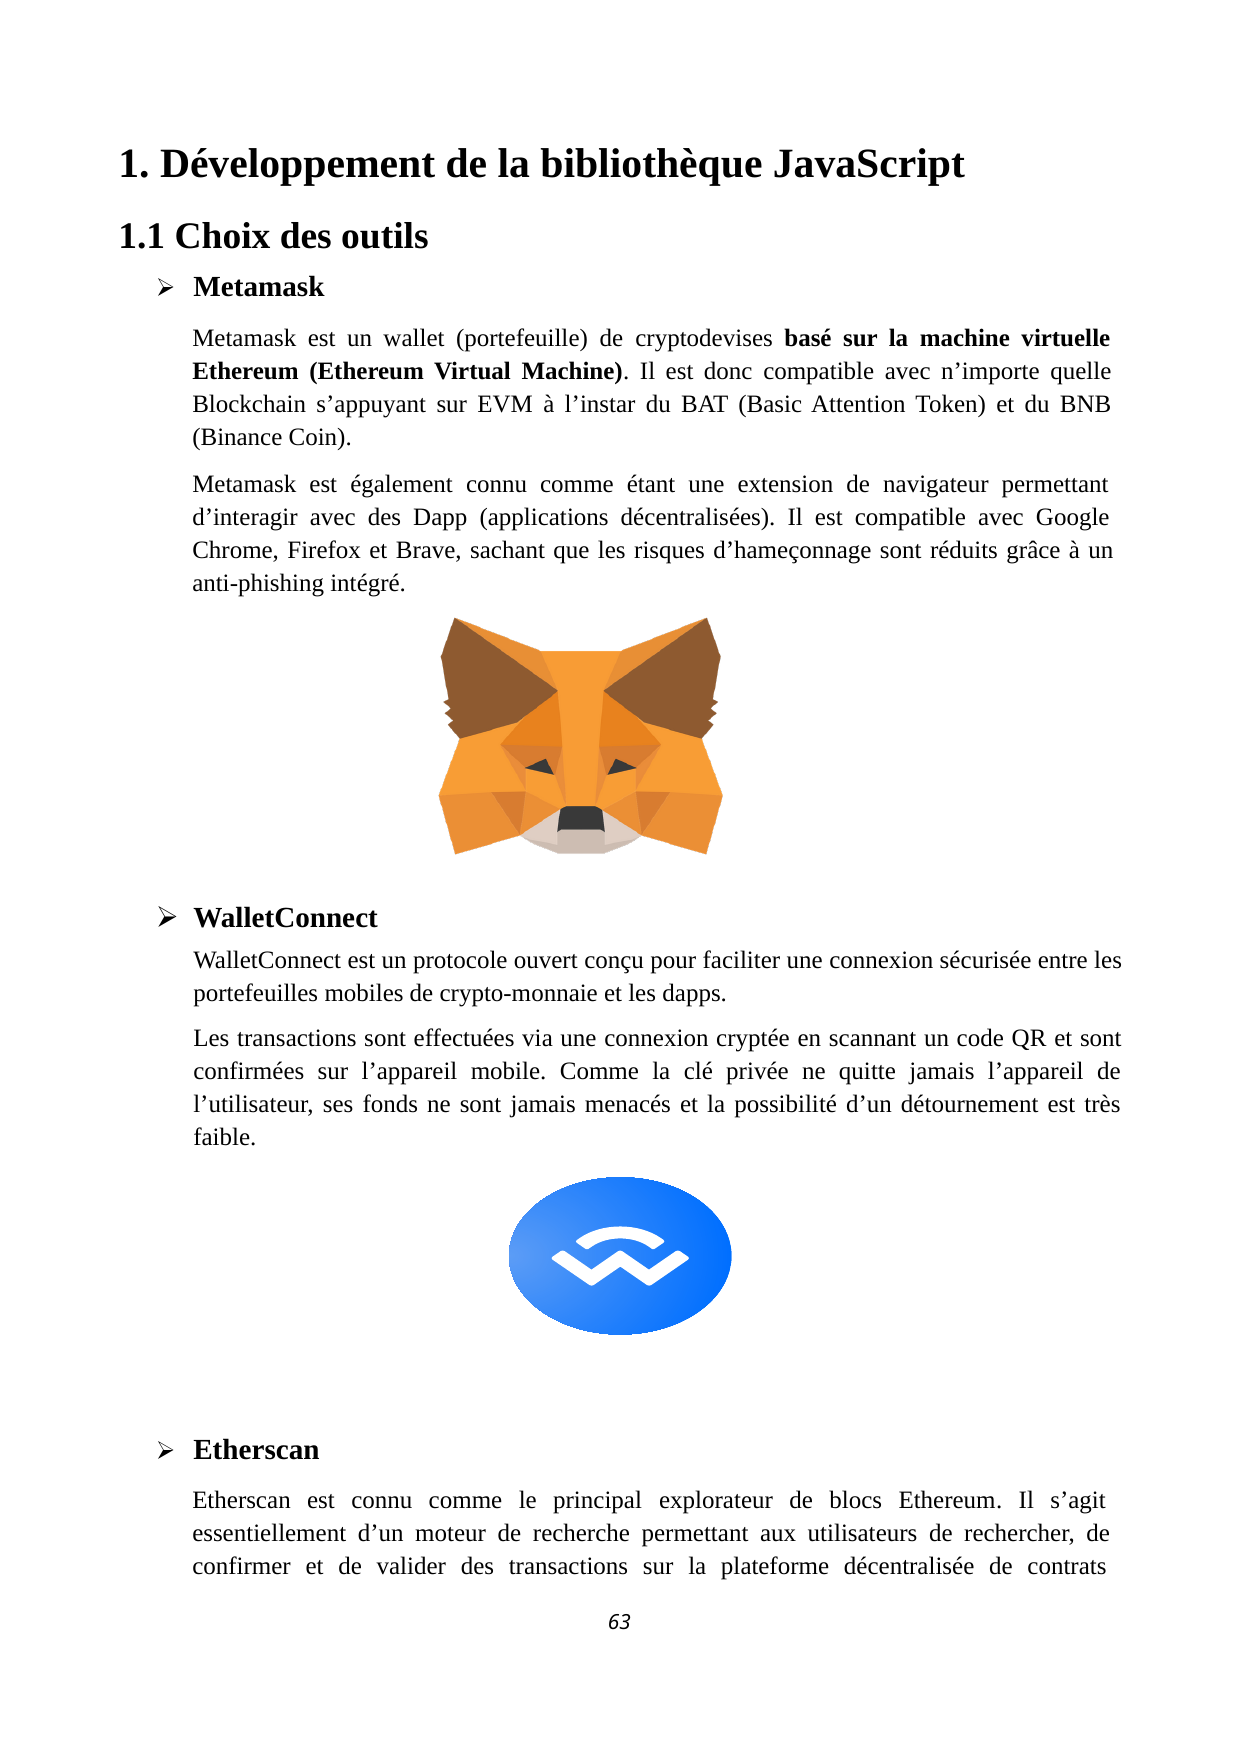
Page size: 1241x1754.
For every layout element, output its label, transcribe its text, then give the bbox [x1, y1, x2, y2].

subtitle 1.1 Choix des outils [118, 214, 1122, 257]
list WalletConnect [156, 900, 1122, 934]
text Metamask est un wallet (portefeuille) de cryptodevises basé sur la machine virtuelle Ethereum (Ethereum Virtual Machine). Il est donc compatible avec n’importe quelle Blockchain s’appuyant sur EVM à l’instar du BAT (Basic Attention Token) et du BNB (Binance Coin). [118, 323, 1122, 451]
text Metamask est également connu comme étant une extension de navigateur permettant d’interagir avec des Dapp (applications décentralisées). Il est compatible avec Google Chrome, Firefox et Brave, sachant que les risques d’hameçonnage sont réduits grâce à un anti-phishing intégré. [118, 469, 1122, 597]
subtitle 1. Développement de la bibliothèque JavaScript [118, 139, 1122, 187]
list Etherscan [156, 1432, 1122, 1466]
text Etherscan est connu comme le principal explorateur de blocs Ethereum. Il s’agit essentiellement d’un moteur de recherche permettant aux utilisateurs de rechercher, de confirmer et de valider des transactions sur la plateforme décentralisée de contrats [118, 1485, 1122, 1580]
list WalletConnect est un protocole ouvert conçu pour faciliter une connexion sécurisée entre les portefeuilles mobiles de crypto-monnaie et les dapps. [156, 945, 1122, 1007]
list Metamask [156, 269, 1122, 303]
list Les transactions sont effectuées via une connexion cryptée en scannant un code QR et sont confirmées sur l’appareil mobile. Comme la clé privée ne quitte jamais l’appareil de l’utilisateur, ses fonds ne sont jamais menacés et la possibilité d’un détournement est très faible. [156, 1023, 1122, 1151]
picture [437, 616, 724, 855]
